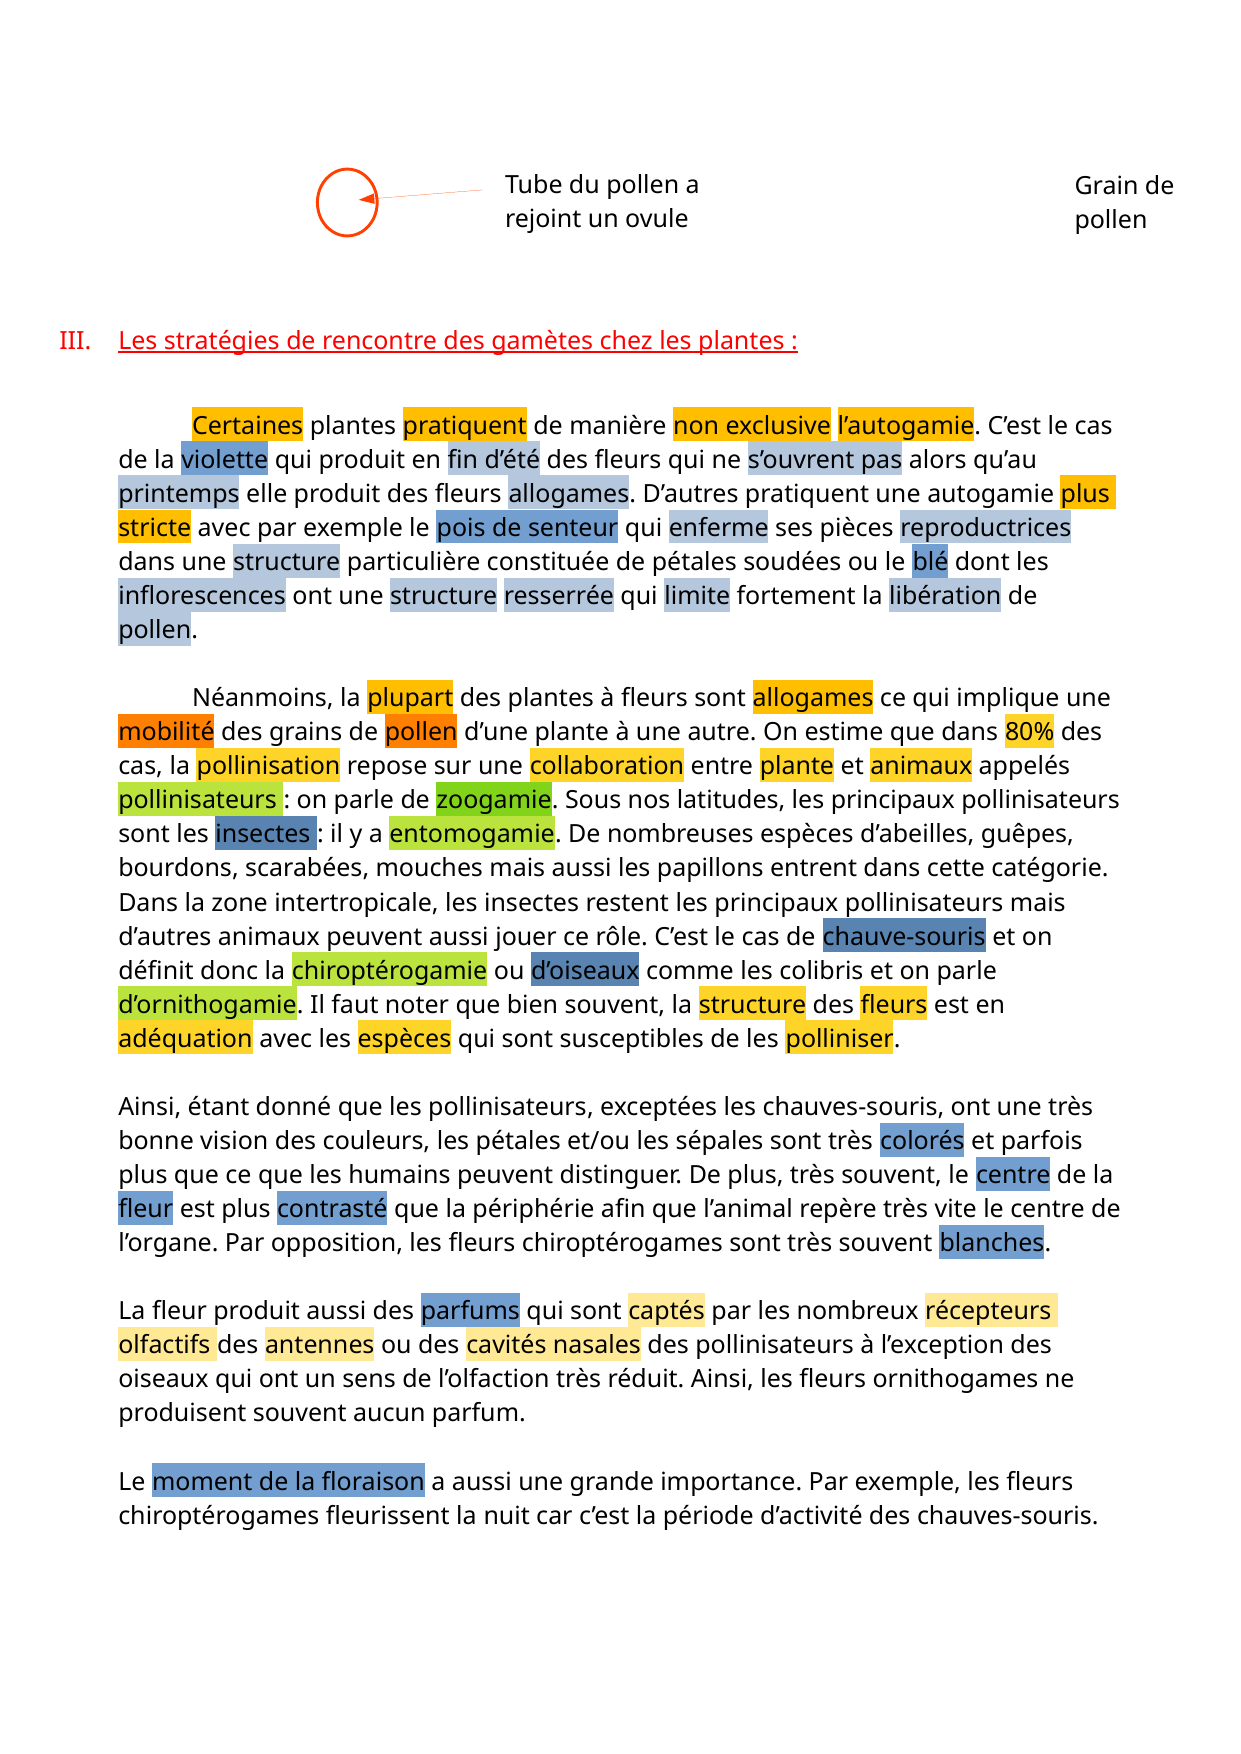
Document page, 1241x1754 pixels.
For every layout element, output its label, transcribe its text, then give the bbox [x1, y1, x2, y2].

list Les stratégies de rencontre des gamètes chez les plantes : [59, 322, 1122, 357]
text Néanmoins, la plupart des plantes à fleurs sont allogames ce qui implique une mobilité des grains de pollen d’une plante à une autre. On estime que dans 80% des cas, la pollinisation repose sur une collaboration entre plante et animaux appelés pollinisateurs : on parle de zoogamie. Sous nos latitudes, les principaux pollinisateurs sont les insectes : il y a entomogamie. De nombreuses espèces d’abeilles, guêpes, bourdons, scarabées, mouches mais aussi les papillons entrent dans cette catégorie. Dans la zone intertropicale, les insectes restent les principaux pollinisateurs mais d’autres animaux peuvent aussi jouer ce rôle. C’est le cas de chauve-souris et on définit donc la chiroptérogamie ou d’oiseaux comme les colibris et on parle d’ornithogamie. Il faut noter que bien souvent, la structure des fleurs est en adéquation avec les espèces qui sont susceptibles de les polliniser. [118, 680, 1122, 1054]
text Le moment de la floraison a aussi une grande importance. Par exemple, les fleurs chiroptérogames fleurissent la nuit car c’est la période d’activité des chauves-souris. [118, 1463, 1122, 1531]
text Ainsi, étant donné que les pollinisateurs, exceptées les chauves-souris, ont une très bonne vision des couleurs, les pétales et/ou les sépales sont très colorés et parfois plus que ce que les humains peuvent distinguer. De plus, très souvent, le centre de la fleur est plus contrasté que la périphérie afin que l’animal repère très vite le centre de l’organe. Par opposition, les fleurs chiroptérogames sont très souvent blanches. [118, 1088, 1122, 1259]
text La fleur produit aussi des parfums qui sont captés par les nombreux récepteurs olfactifs des antennes ou des cavités nasales des pollinisateurs à l’exception des oiseaux qui ont un sens de l’olfaction très réduit. Ainsi, les fleurs ornithogames ne produisent souvent aucun parfum. [118, 1293, 1122, 1429]
text Certaines plantes pratiquent de manière non exclusive l’autogamie. C’est le cas de la violette qui produit en fin d’été des fleurs qui ne s’ouvrent pas alors qu’au printemps elle produit des fleurs allogames. D’autres pratiquent une autogamie plus stricte avec par exemple le pois de senteur qui enferme ses pièces reproductrices dans une structure particulière constituée de pétales soudées ou le blé dont les inflorescences ont une structure resserrée qui limite fortement la libération de pollen. [118, 407, 1122, 646]
